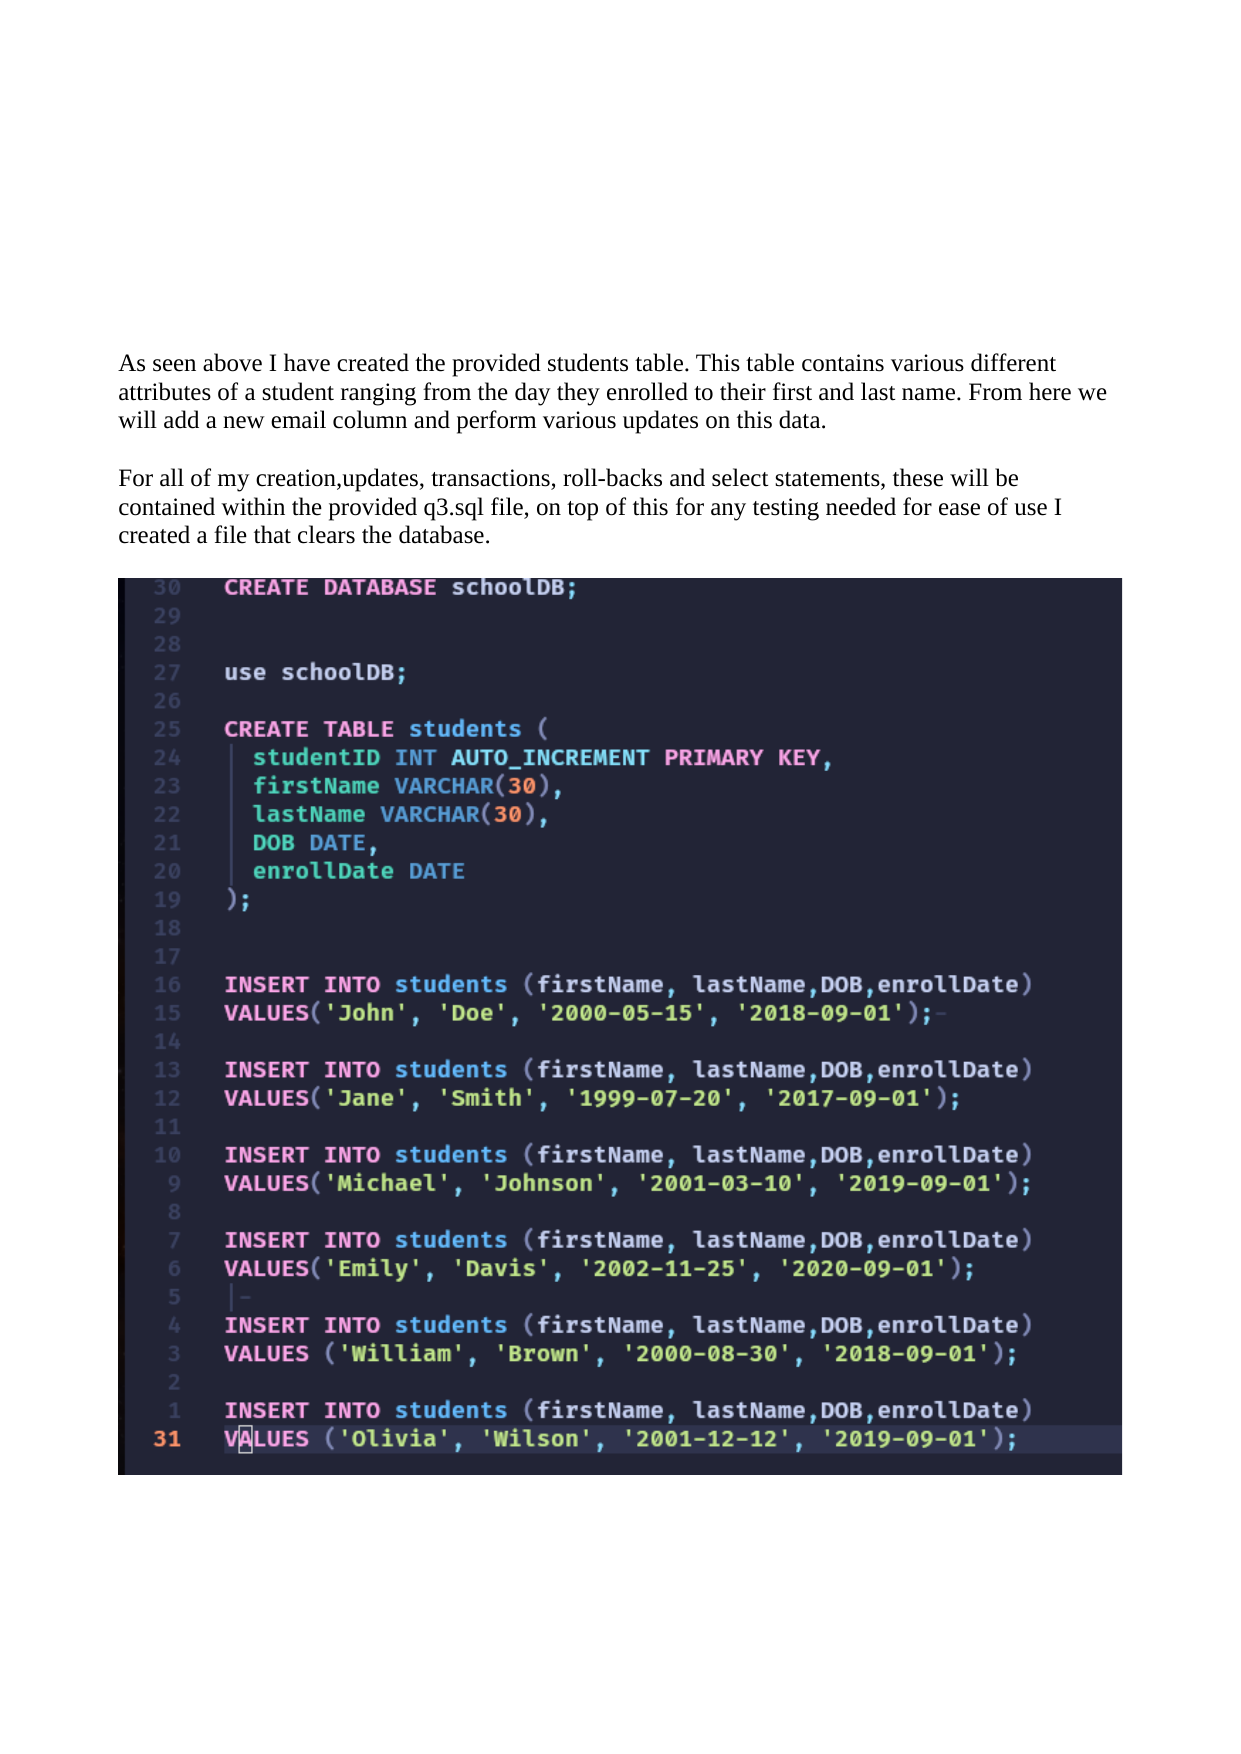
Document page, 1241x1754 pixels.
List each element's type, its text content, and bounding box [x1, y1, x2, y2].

text For all of my creation,updates, transactions, roll-backs and select statements, these will be contained within the provided q3.sql file, on top of this for any testing needed for ease of use I created a file that clears the database. [118, 463, 1122, 549]
text As seen above I have created the provided students table. This table contains various different attributes of a student ranging from the day they enrolled to their first and last name. From here we will add a new email column and perform various updates on this data. [118, 348, 1122, 434]
picture [118, 578, 1123, 1475]
